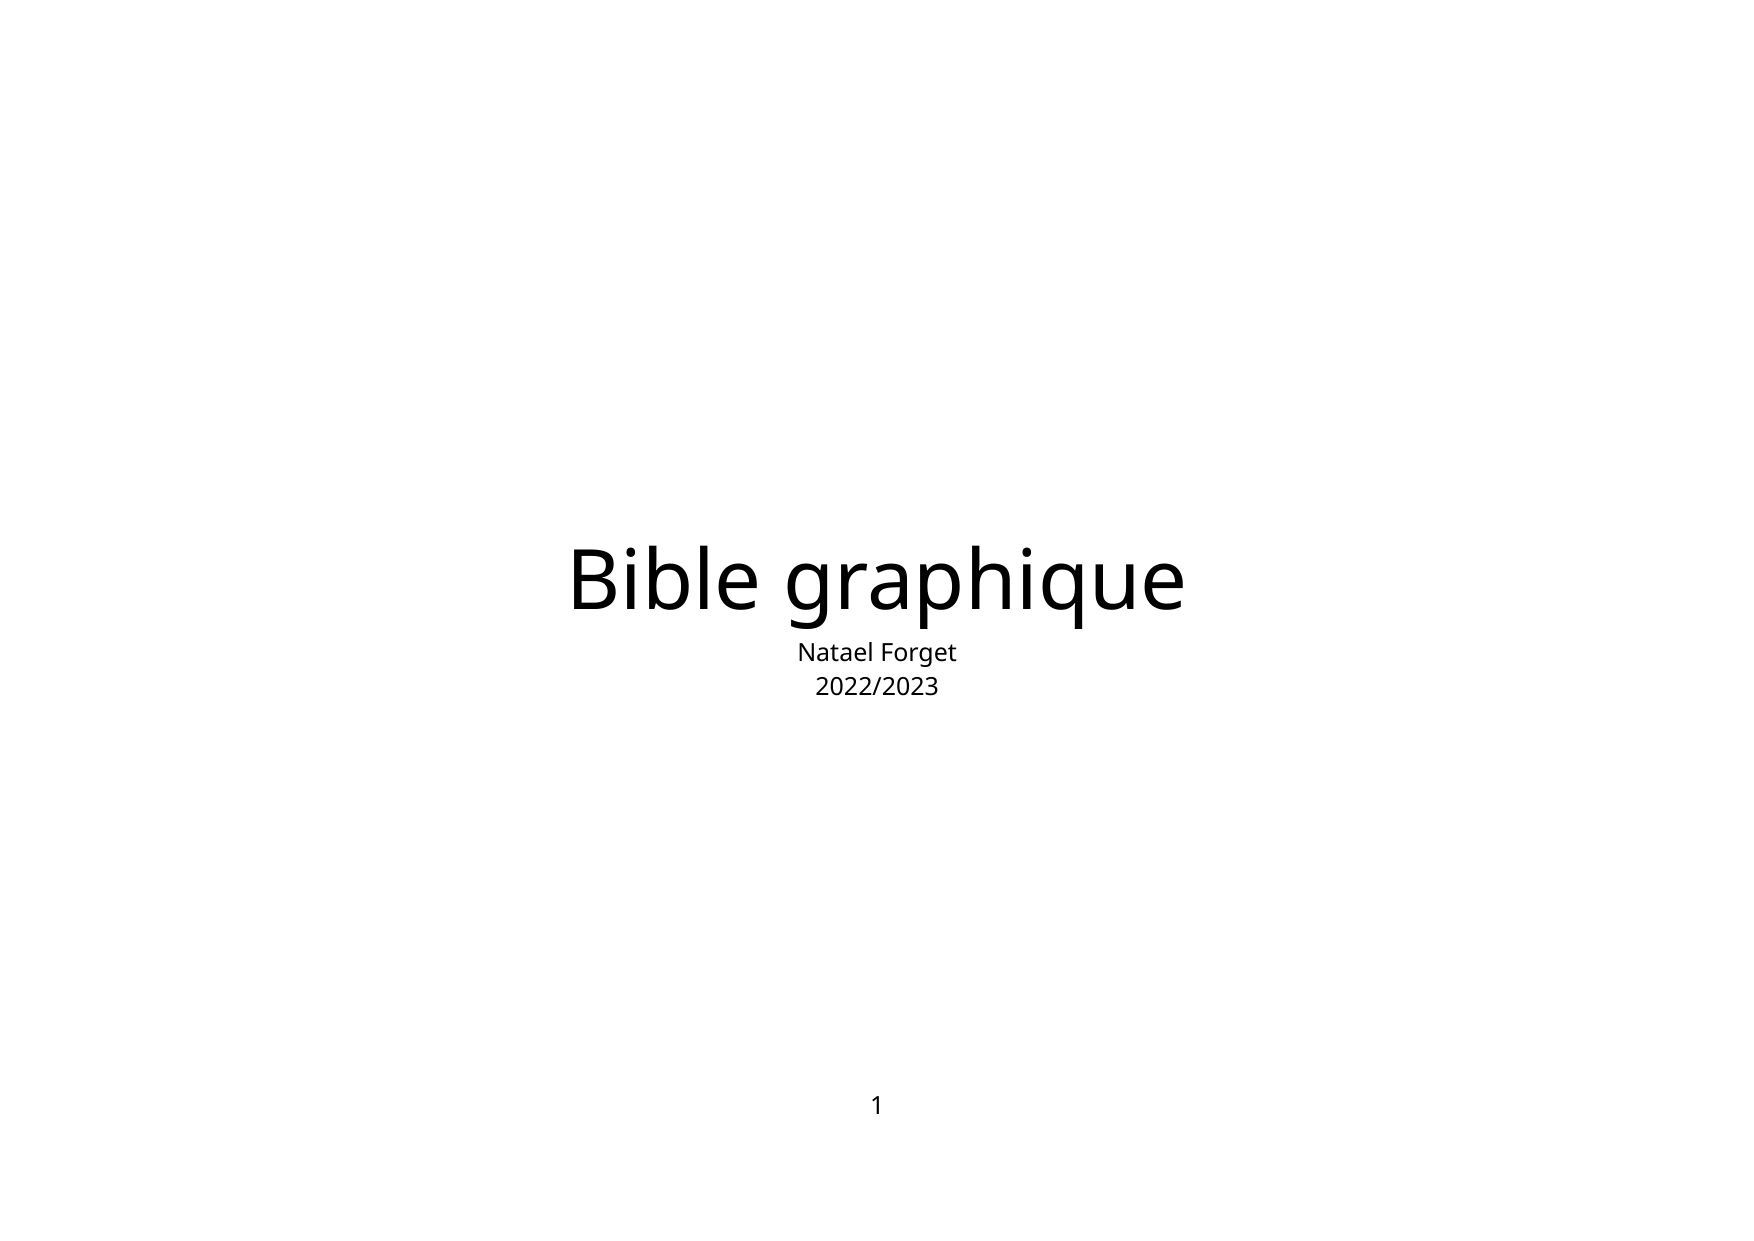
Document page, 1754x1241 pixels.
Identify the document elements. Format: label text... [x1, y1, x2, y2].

text 2022/2023 [118, 668, 1636, 702]
text Bible graphique [118, 521, 1636, 634]
text Natael Forget [118, 634, 1636, 668]
